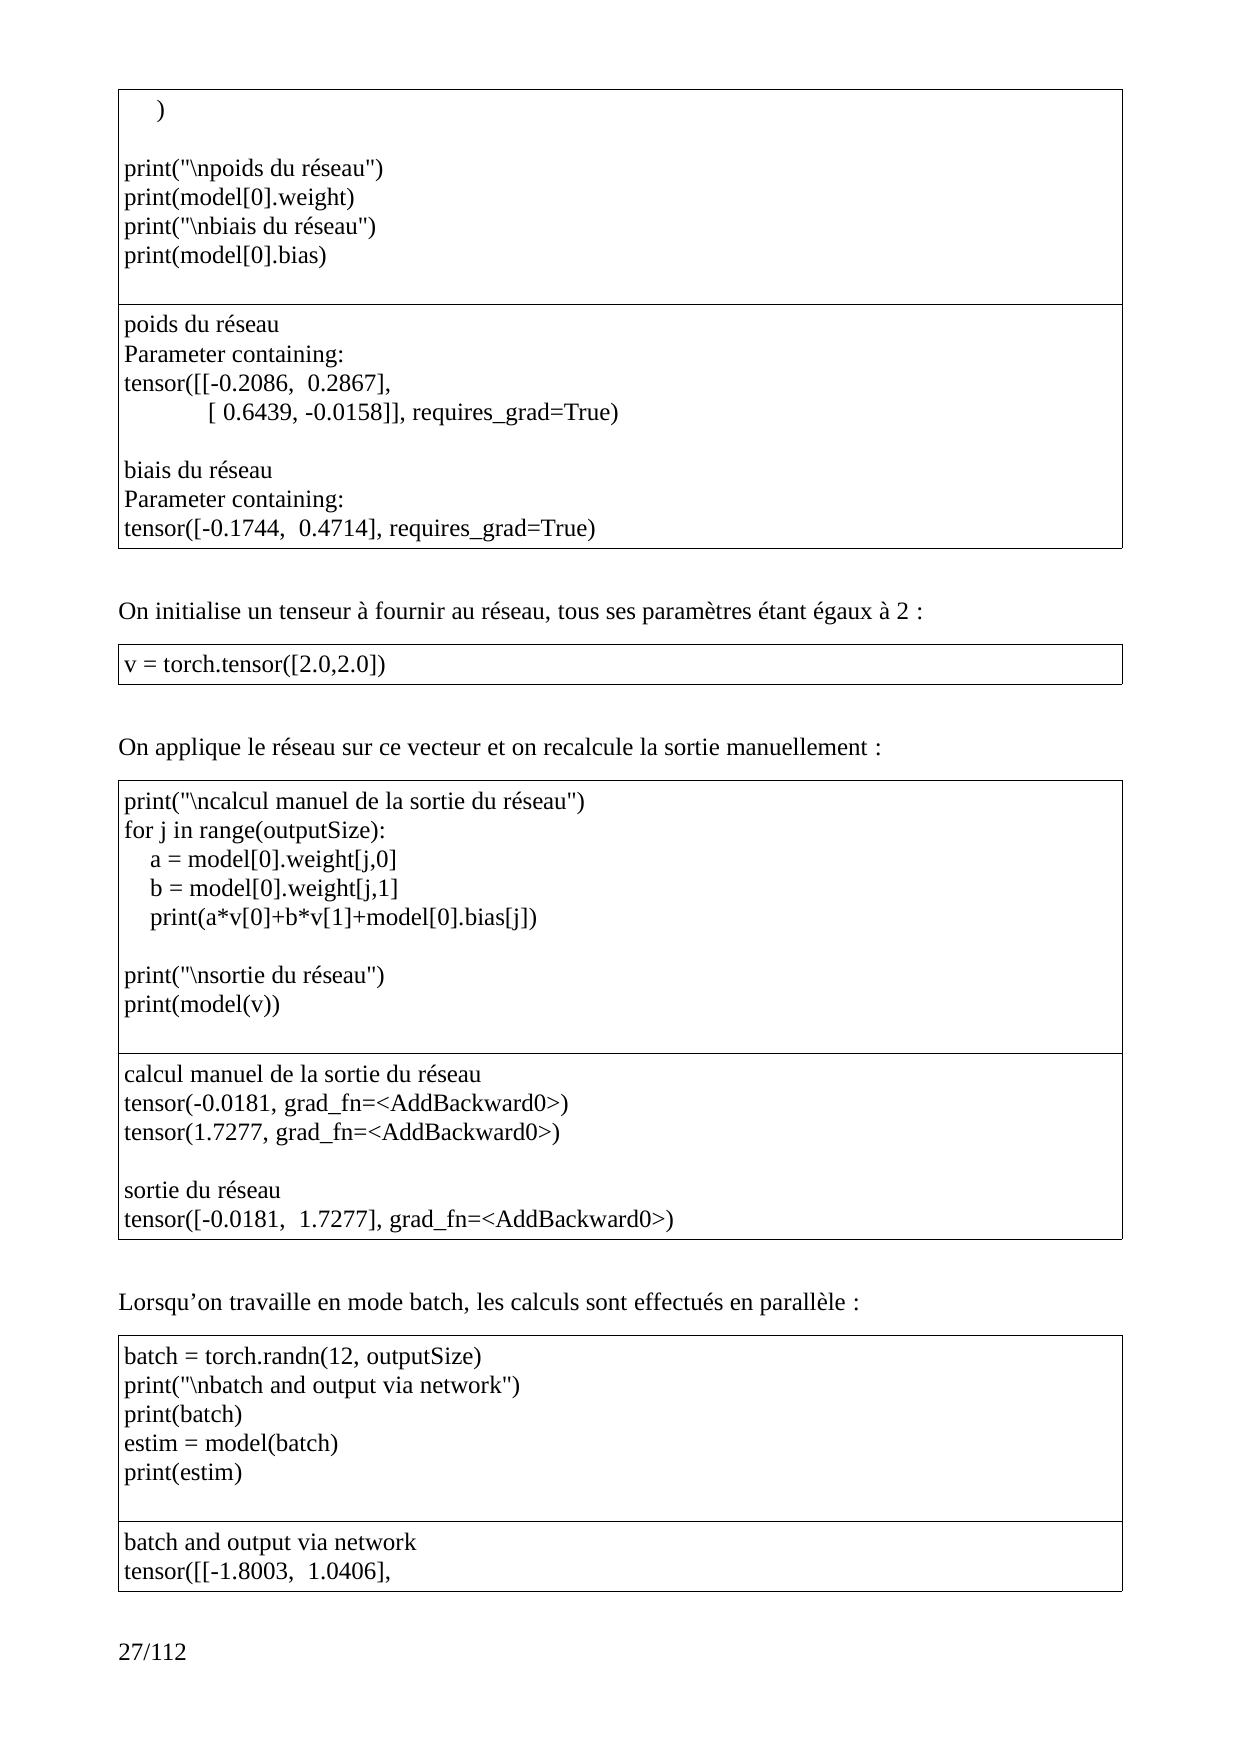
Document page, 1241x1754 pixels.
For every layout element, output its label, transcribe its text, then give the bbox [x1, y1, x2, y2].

table_cell calcul manuel de la sortie du réseau tensor(-0.0181, grad_fn=<AddBackward0>) tensor(1.7277, grad_fn=<AddBackward0>) sortie du réseau tensor([-0.0181, 1.7277], grad_fn=<AddBackward0>) [119, 1054, 1122, 1239]
table_header v = torch.tensor([2.0,2.0]) [119, 645, 1122, 684]
table_header batch = torch.randn(12, outputSize) print("\nbatch and output via network") print(batch) estim = model(batch) print(estim) [119, 1336, 1122, 1521]
text On applique le réseau sur ce vecteur et on recalcule la sortie manuellement : [118, 732, 1122, 761]
text On initialise un tenseur à fournir au réseau, tous ses paramètres étant égaux à 2 : [118, 596, 1122, 625]
table_header ) print("\npoids du réseau") print(model[0].weight) print("\nbiais du réseau") print(model[0].bias) [119, 90, 1122, 303]
table_cell poids du réseau Parameter containing: tensor([[-0.2086, 0.2867], [ 0.6439, -0.0158]], requires_grad=True) biais du réseau Parameter containing: tensor([-0.1744, 0.4714], requires_grad=True) [119, 305, 1122, 548]
text Lorsqu’on travaille en mode batch, les calculs sont effectués en parallèle : [118, 1287, 1122, 1316]
table_header print("\ncalcul manuel de la sortie du réseau") for j in range(outputSize): a = model[0].weight[j,0] b = model[0].weight[j,1] print(a*v[0]+b*v[1]+model[0].bias[j]) print("\nsortie du réseau") print(model(v)) [119, 781, 1122, 1053]
table_cell batch and output via network tensor([[-1.8003, 1.0406], [119, 1522, 1122, 1591]
